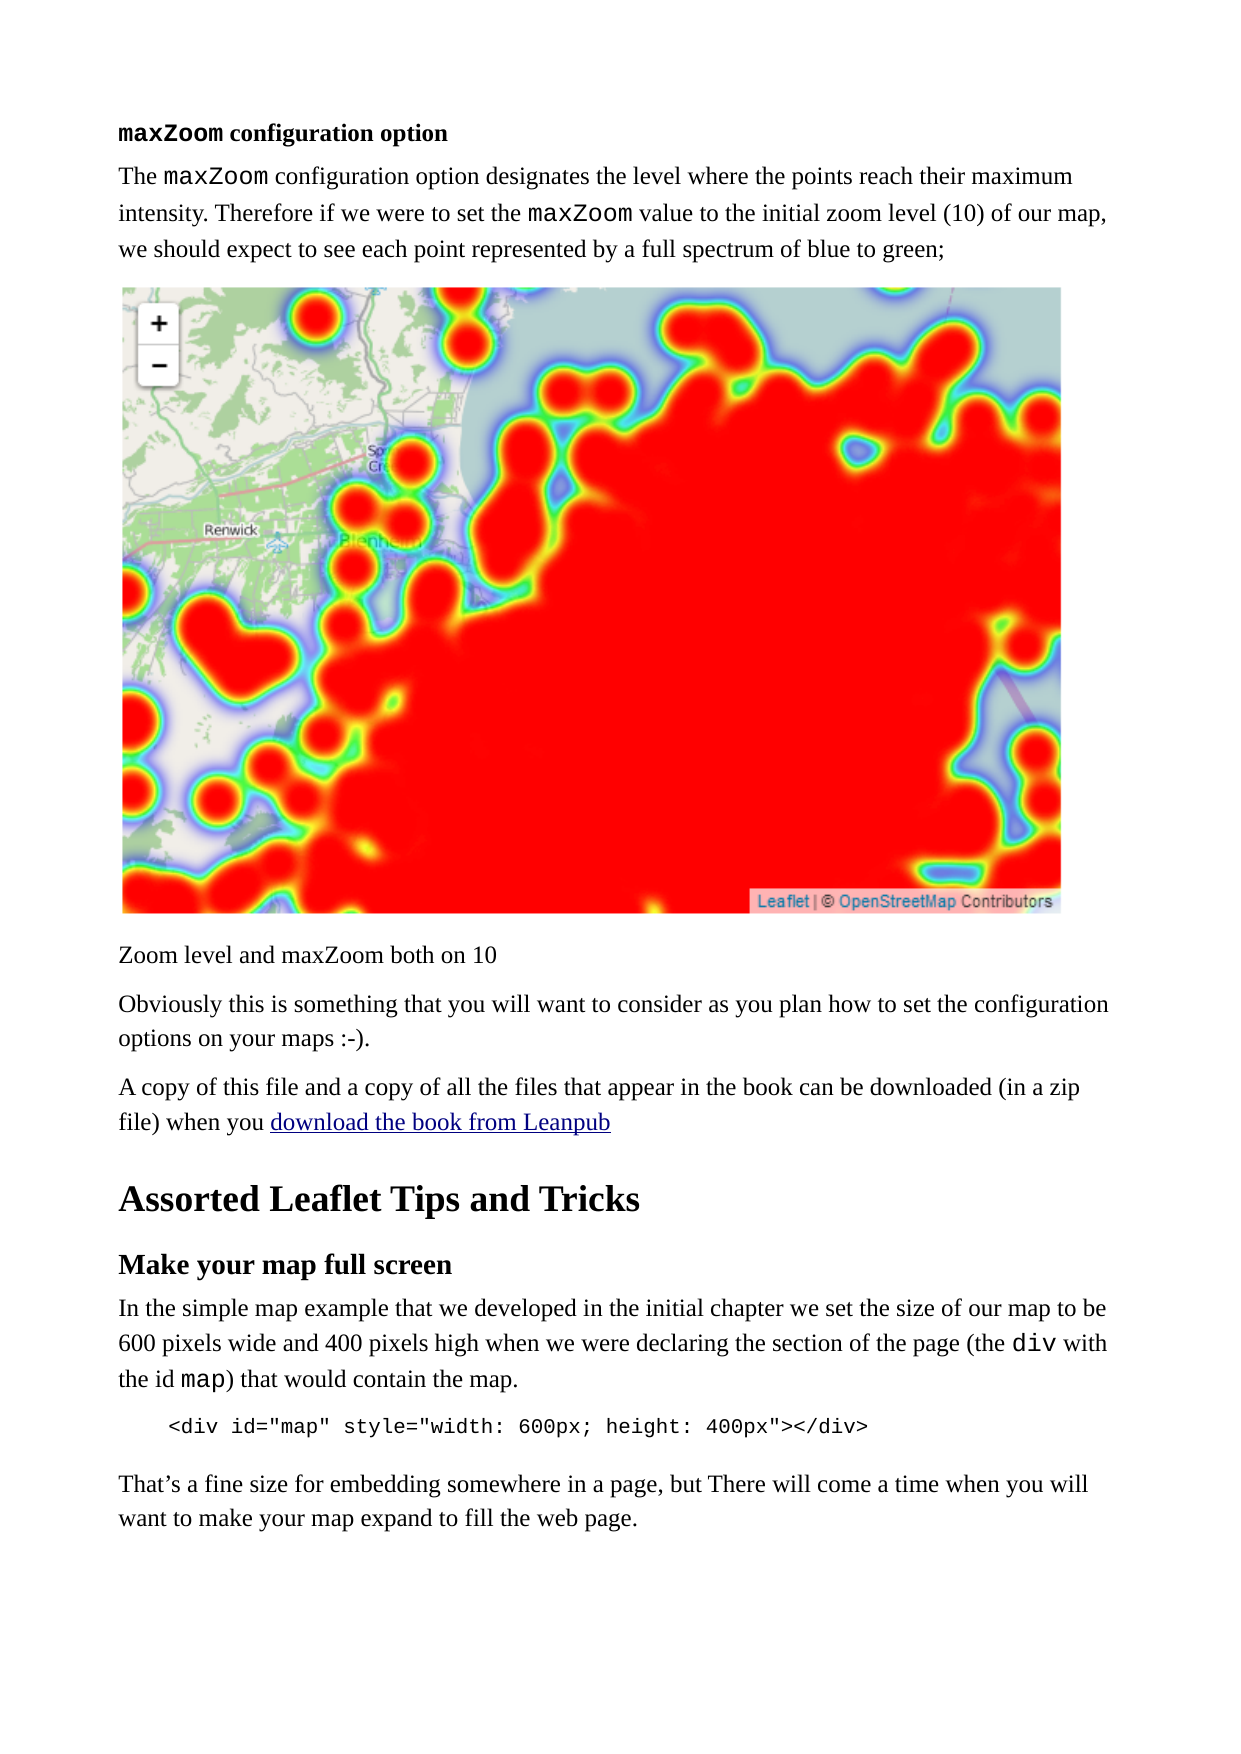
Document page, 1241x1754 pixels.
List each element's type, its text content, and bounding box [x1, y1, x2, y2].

subtitle Make your map full screen [118, 1247, 1122, 1281]
text In the simple map example that we developed in the initial chapter we set the size of our map to be 600 pixels wide and 400 pixels high when we were declaring the section of the page (the div with the id map) that would contain the map. [118, 1293, 1122, 1395]
subtitle maxZoom configuration option [118, 118, 1122, 149]
picture [118, 283, 1069, 920]
subtitle Assorted Leaflet Tips and Tricks [118, 1177, 1122, 1220]
text The maxZoom configuration option designates the level where the points reach their maximum intensity. Therefore if we were to set the maxZoom value to the initial zoom level (10) of our map, we should expect to see each point represented by a full spectrum of blue to green; [118, 161, 1122, 263]
text Zoom level and maxZoom both on 10 [118, 940, 1122, 969]
text Obviously this is something that you will want to consider as you plan how to set the configuration options on your maps :-). [118, 989, 1122, 1052]
text That’s a fine size for embedding somewhere in a page, but There will come a time when you will want to make your map expand to fill the web page. [118, 1469, 1122, 1532]
text <div id="map" style="width: 600px; height: 400px"></div> [118, 1416, 1122, 1439]
text A copy of this file and a copy of all the files that appear in the book can be downloaded (in a zip file) when you download the book from Leanpub [118, 1072, 1122, 1136]
